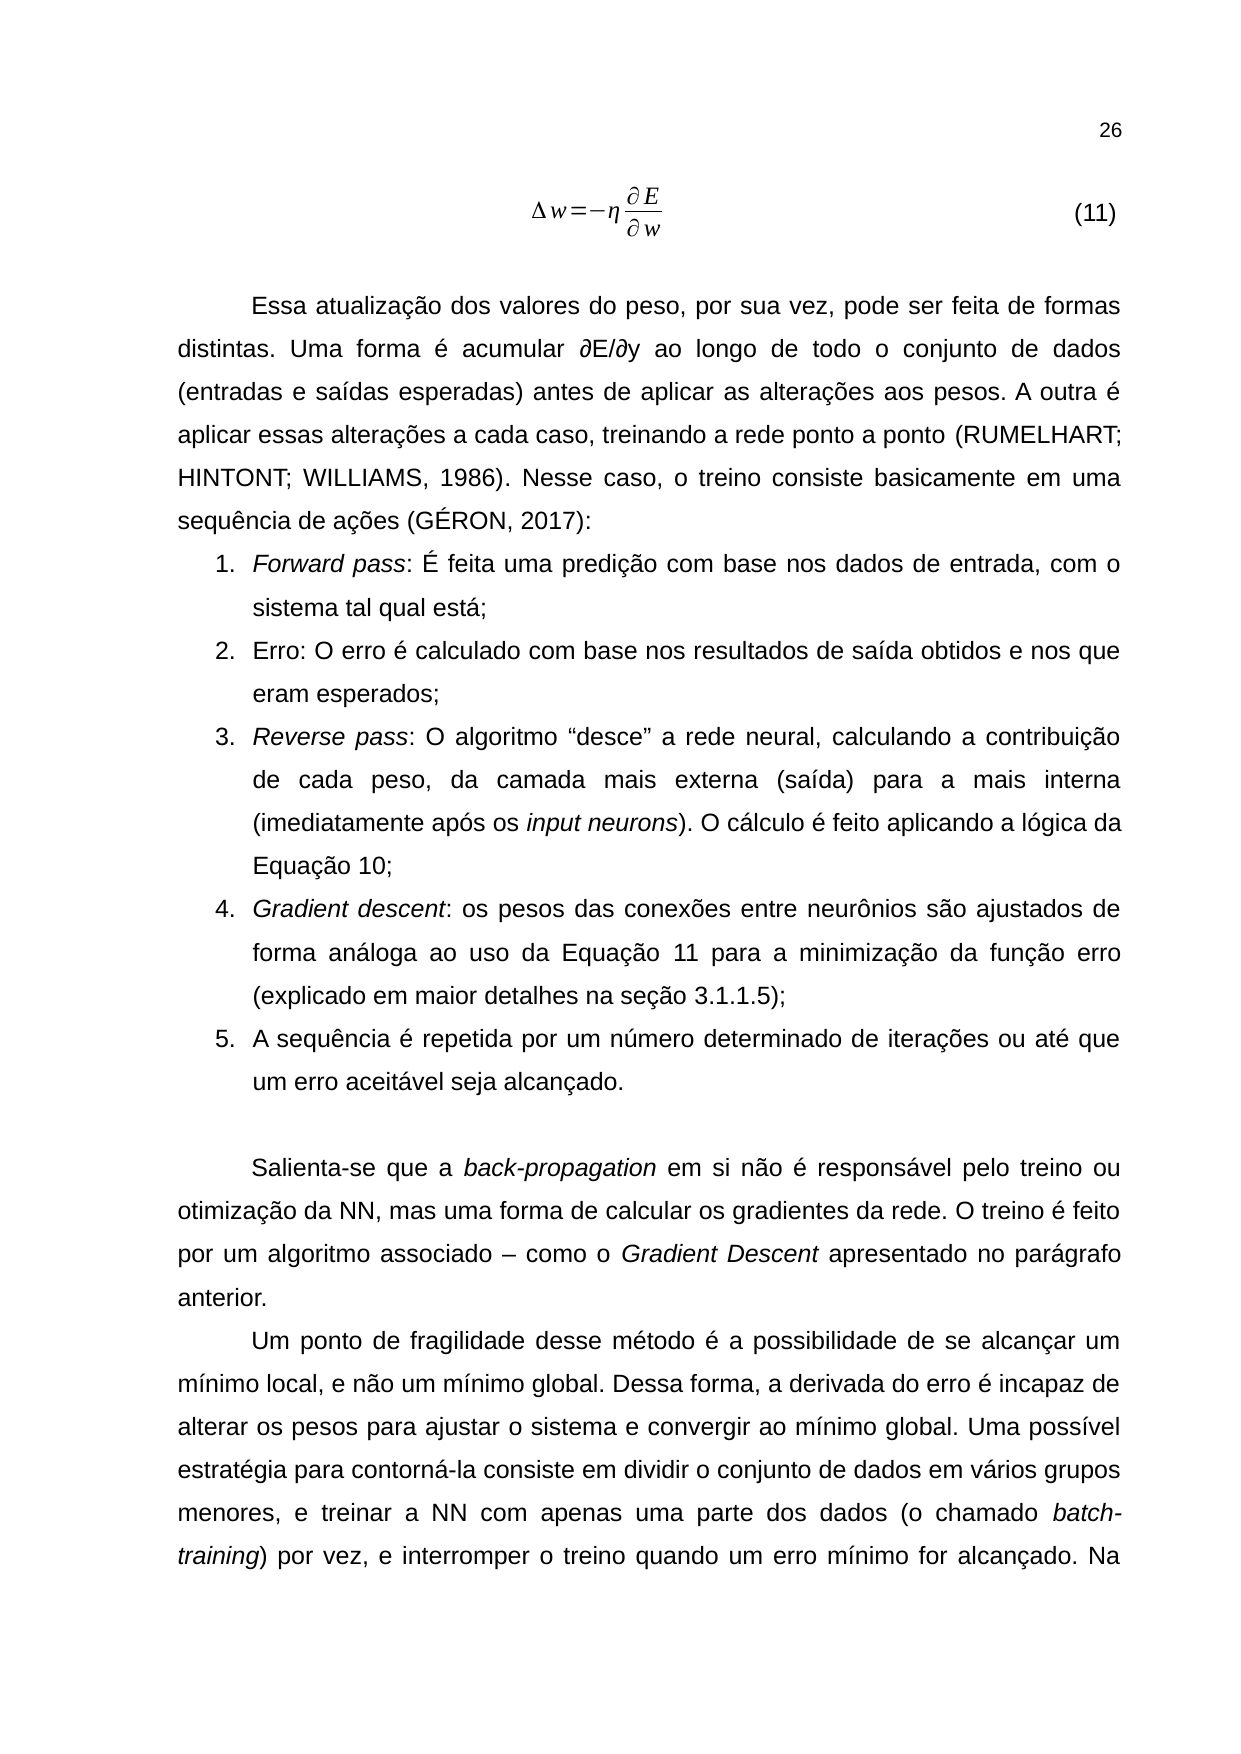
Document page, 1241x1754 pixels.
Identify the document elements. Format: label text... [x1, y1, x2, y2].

list Reverse pass: O algoritmo “desce” a rede neural, calculando a contribuição de cada peso, da camada mais externa (saída) para a mais interna (imediatamente após os input neurons). O cálculo é feito aplicando a lógica da Equação 10; [215, 722, 1122, 880]
list Forward pass: É feita uma predição com base nos dados de entrada, com o sistema tal qual está; [215, 549, 1122, 621]
table_header [177, 177, 1017, 247]
table_header (11) [1017, 177, 1122, 247]
list Erro: O erro é calculado com base nos resultados de saída obtidos e nos que eram esperados; [215, 636, 1122, 707]
list A sequência é repetida por um número determinado de iterações ou até que um erro aceitável seja alcançado. [215, 1024, 1122, 1096]
list Gradient descent: os pesos das conexões entre neurônios são ajustados de forma análoga ao uso da Equação 11 para a minimização da função erro (explicado em maior detalhes na seção 3.1.1.5); [215, 894, 1122, 1009]
text Essa atualização dos valores do peso, por sua vez, pode ser feita de formas distintas. Uma forma é acumular ∂E/∂y ao longo de todo o conjunto de dados (entradas e saídas esperadas) antes de aplicar as alterações aos pesos. A outra é aplicar essas alterações a cada caso, treinando a rede ponto a ponto (RUMELHART; HINTONT; WILLIAMS, 1986). Nesse caso, o treino consiste basicamente em uma sequência de ações (GÉRON, 2017): [177, 291, 1122, 535]
text Um ponto de fragilidade desse método é a possibilidade de se alcançar um mínimo local, e não um mínimo global. Dessa forma, a derivada do erro é incapaz de alterar os pesos para ajustar o sistema e convergir ao mínimo global. Uma possível estratégia para contorná-la consiste em dividir o conjunto de dados em vários grupos menores, e treinar a NN com apenas uma parte dos dados (o chamado batch-training) por vez, e interromper o treino quando um erro mínimo for alcançado. Na [177, 1326, 1122, 1570]
text Salienta-se que a back-propagation em si não é responsável pelo treino ou otimização da NN, mas uma forma de calcular os gradientes da rede. O treino é feito por um algoritmo associado – como o Gradient Descent apresentado no parágrafo anterior. [177, 1153, 1122, 1311]
